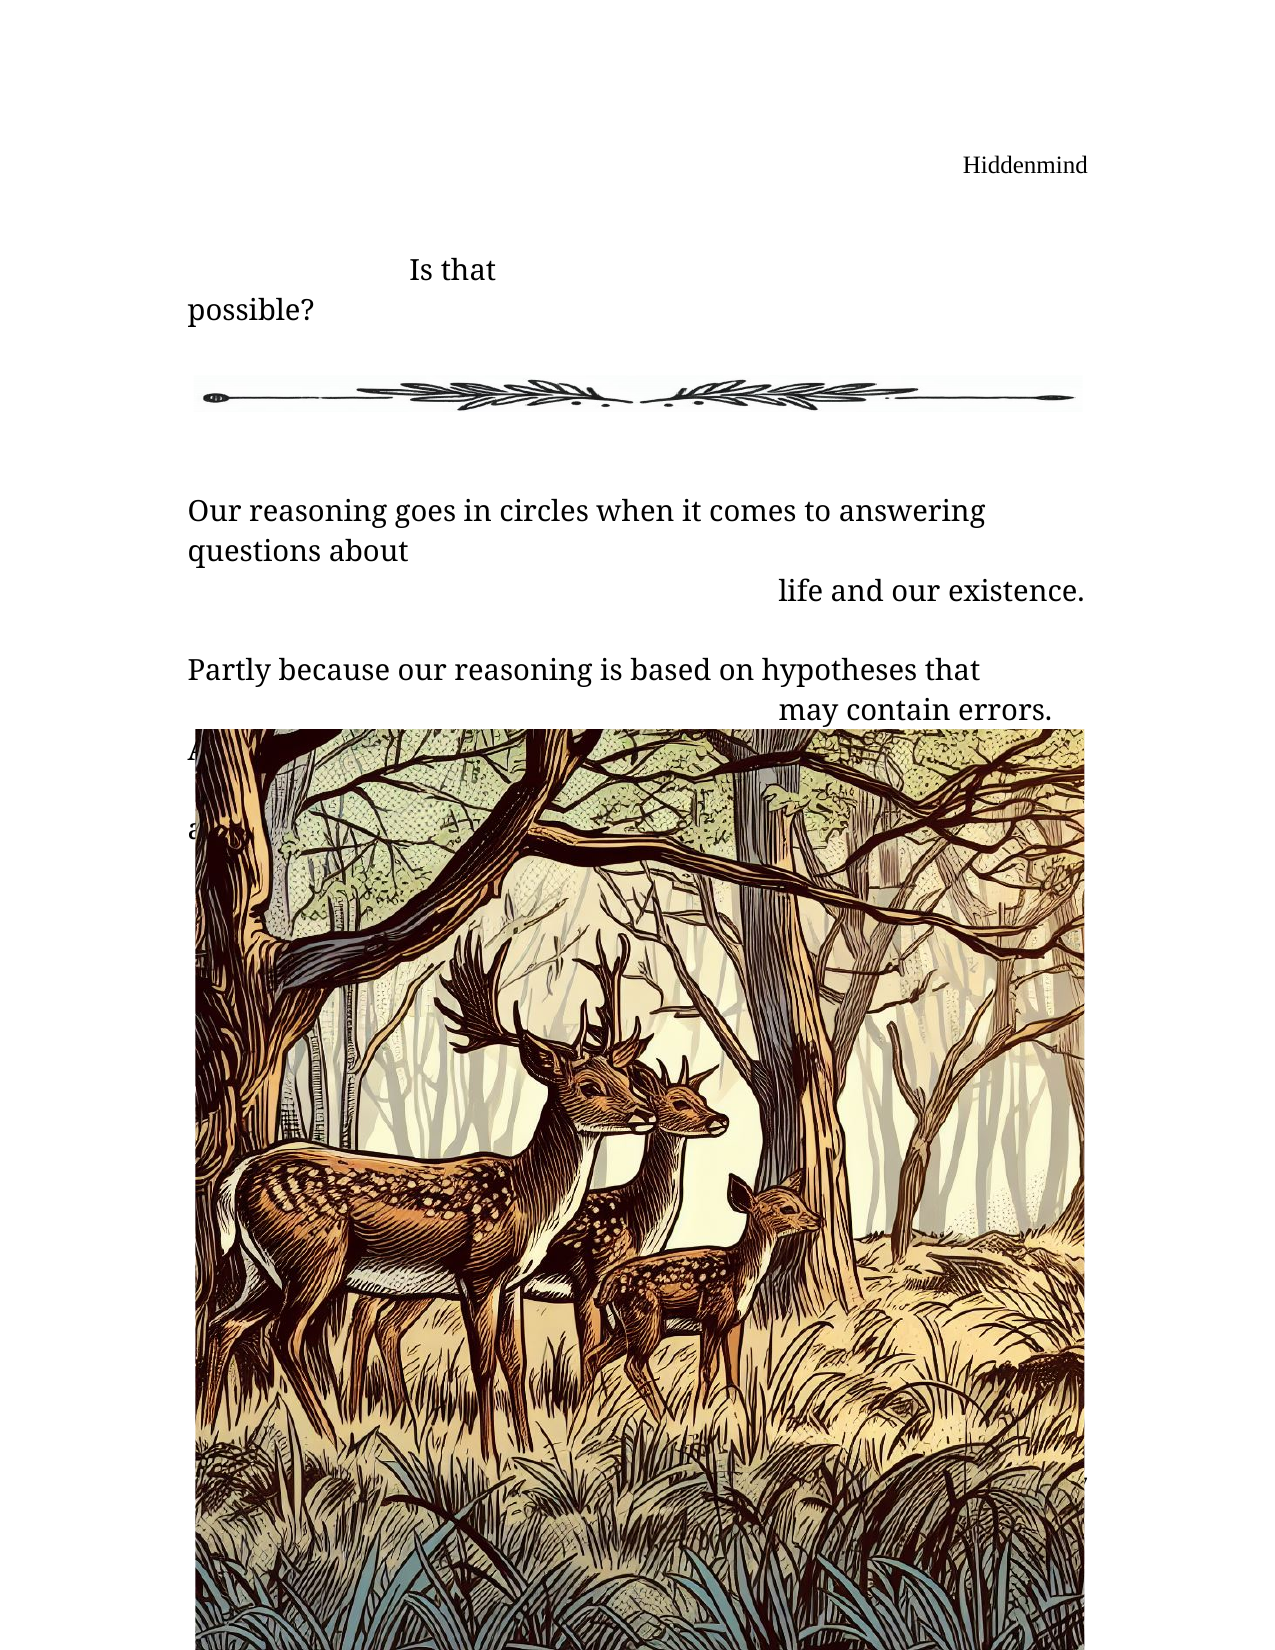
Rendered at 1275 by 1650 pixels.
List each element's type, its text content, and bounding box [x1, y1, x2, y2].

text Is that possible? [187, 250, 622, 329]
text life and our existence. [187, 570, 1087, 610]
text the conclusions can be absurd. [187, 768, 195, 848]
text may contain errors. [187, 689, 1087, 729]
picture [195, 729, 1085, 1650]
text Our reasoning goes in circles when it comes to answering questions about [187, 491, 1087, 570]
text Partly because our reasoning is based on hypotheses that [187, 649, 1087, 689]
picture [193, 375, 1083, 412]
